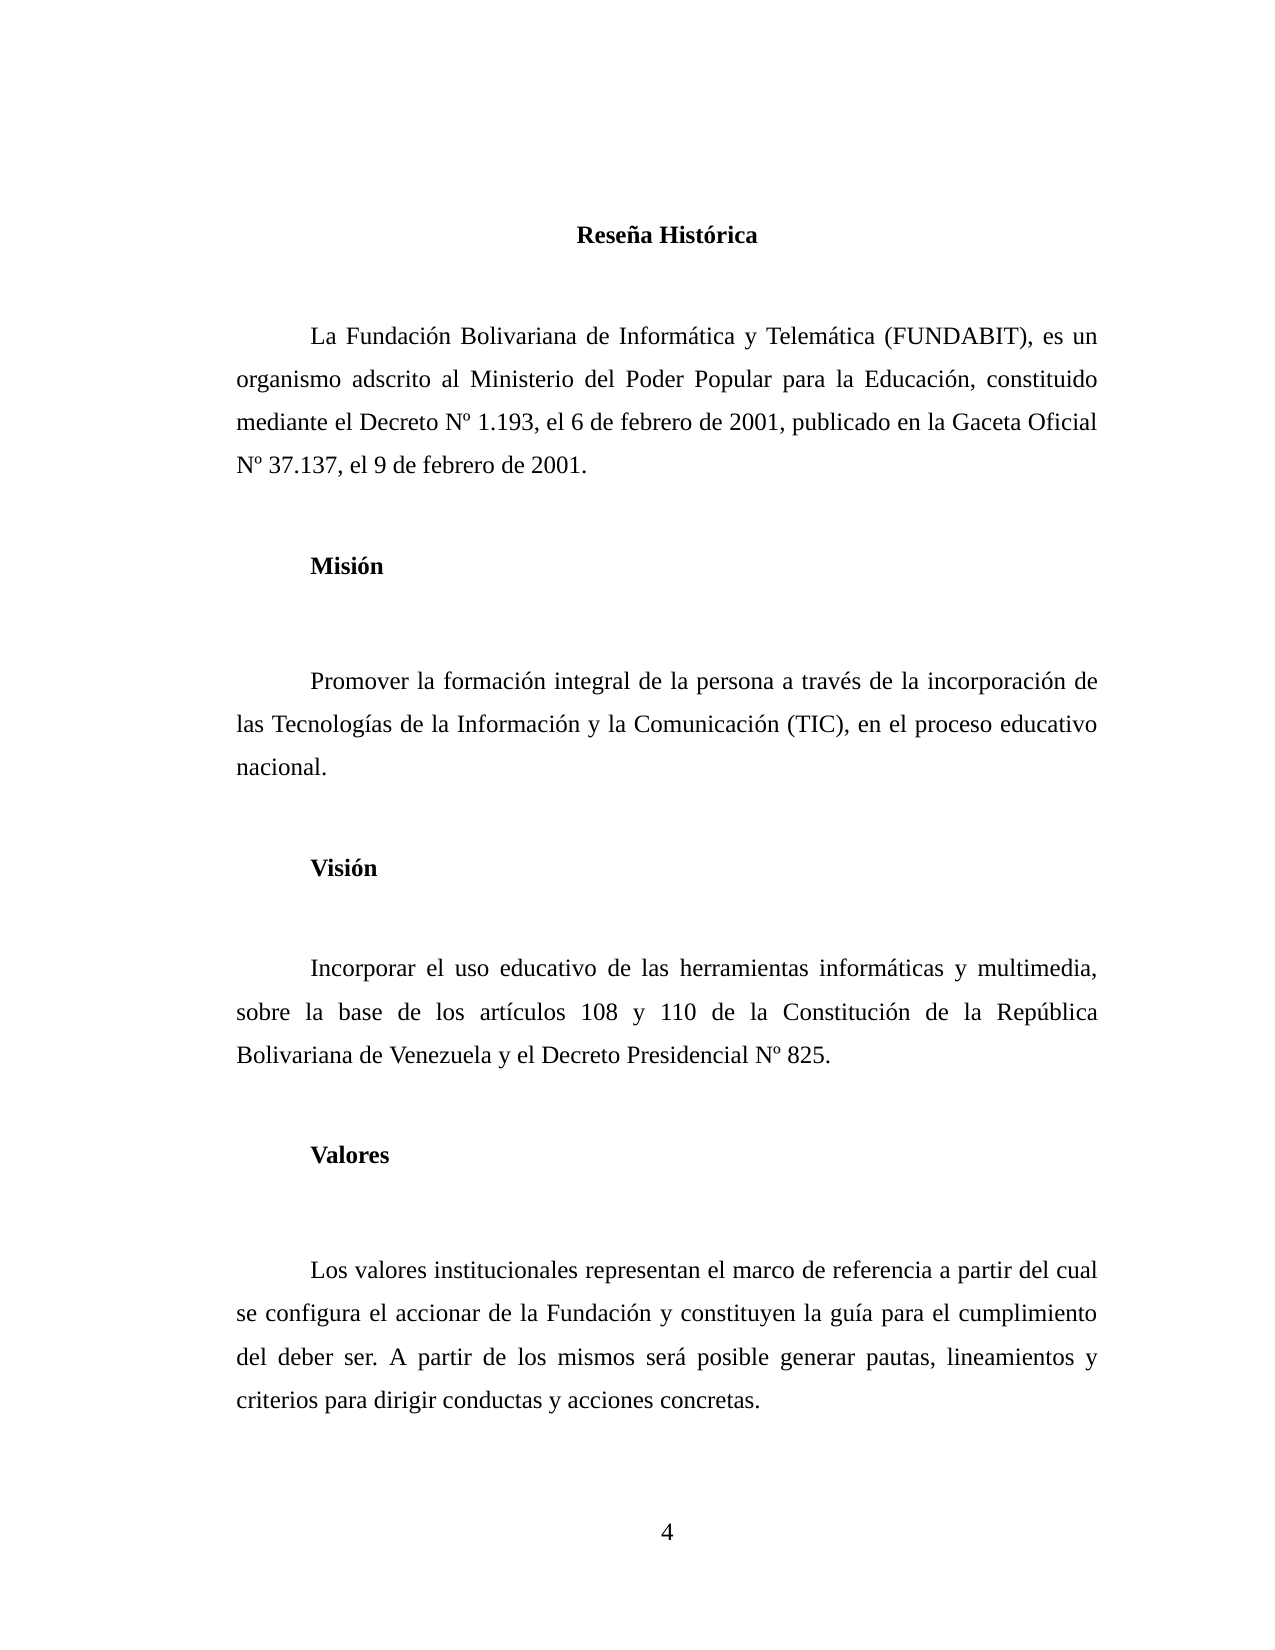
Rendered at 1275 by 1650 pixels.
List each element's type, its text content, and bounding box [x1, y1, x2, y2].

text Valores [236, 1140, 1098, 1169]
text Promover la formación integral de la persona a través de la incorporación de las Tecnologías de la Información y la Comunicación (TIC), en el proceso educativo nacional. [236, 666, 1098, 781]
text Los valores institucionales representan el marco de referencia a partir del cual se configura el accionar de la Fundación y constituyen la guía para el cumplimiento del deber ser. A partir de los mismos será posible generar pautas, lineamientos y criterios para dirigir conductas y acciones concretas. [236, 1255, 1098, 1413]
text Incorporar el uso educativo de las herramientas informáticas y multimedia, sobre la base de los artículos 108 y 110 de la Constitución de la República Bolivariana de Venezuela y el Decreto Presidencial Nº 825. [236, 953, 1098, 1068]
text Reseña Histórica [236, 220, 1098, 249]
text Visión [236, 853, 1098, 882]
text Misión [236, 551, 1098, 580]
text La Fundación Bolivariana de Informática y Telemática (FUNDABIT), es un organismo adscrito al Ministerio del Poder Popular para la Educación, constituido mediante el Decreto Nº 1.193, el 6 de febrero de 2001, publicado en la Gaceta Oficial Nº 37.137, el 9 de febrero de 2001. [236, 321, 1098, 479]
